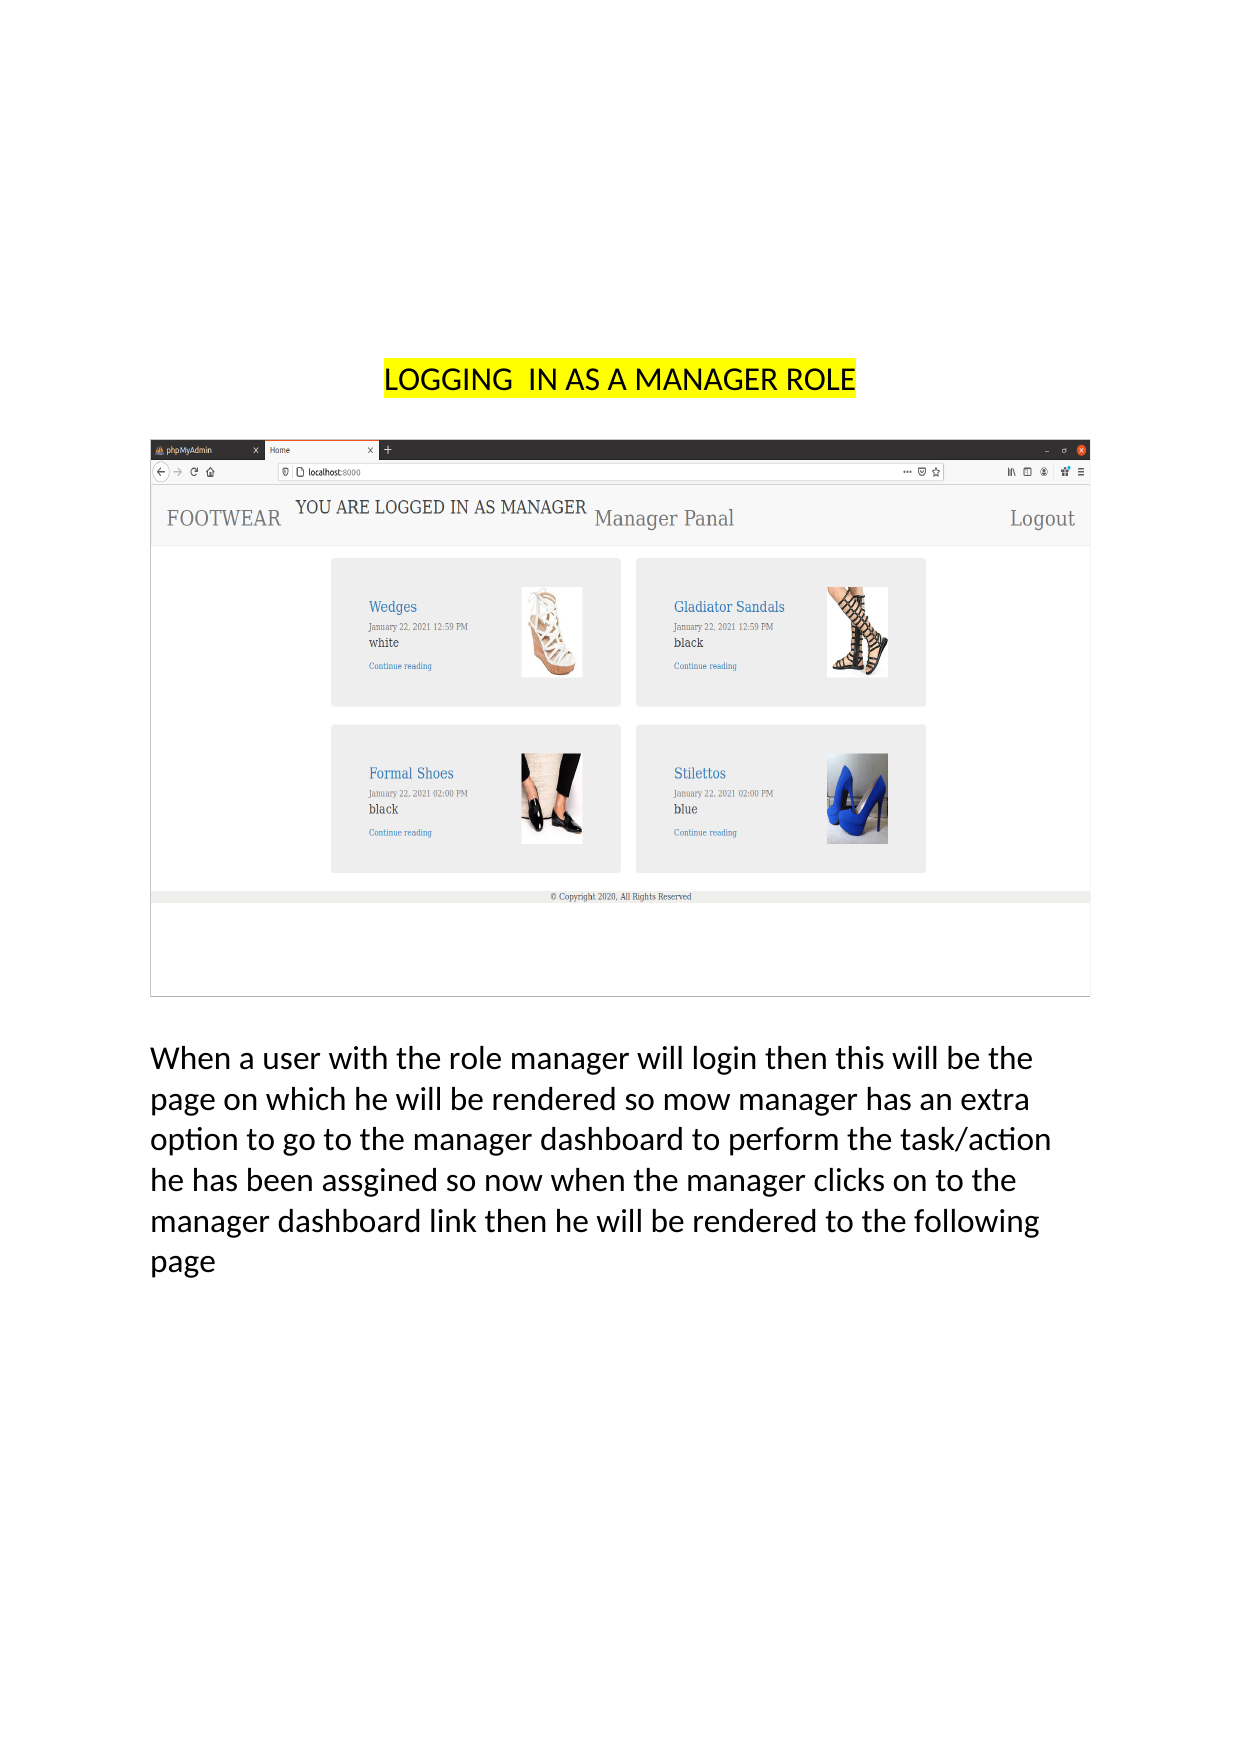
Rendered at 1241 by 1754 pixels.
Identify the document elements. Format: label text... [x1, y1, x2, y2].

list When a user with the role manager will login then this will be the page on which he will be rendered so mow manager has an extra option to go to the manager dashboard to perform the task/action he has been assgined so now when the manager clicks on to the manager dashboard link then he will be rendered to the following page [150, 1037, 1090, 1281]
list LOGGING IN AS A MANAGER ROLE [150, 358, 1090, 398]
picture [150, 439, 1091, 997]
